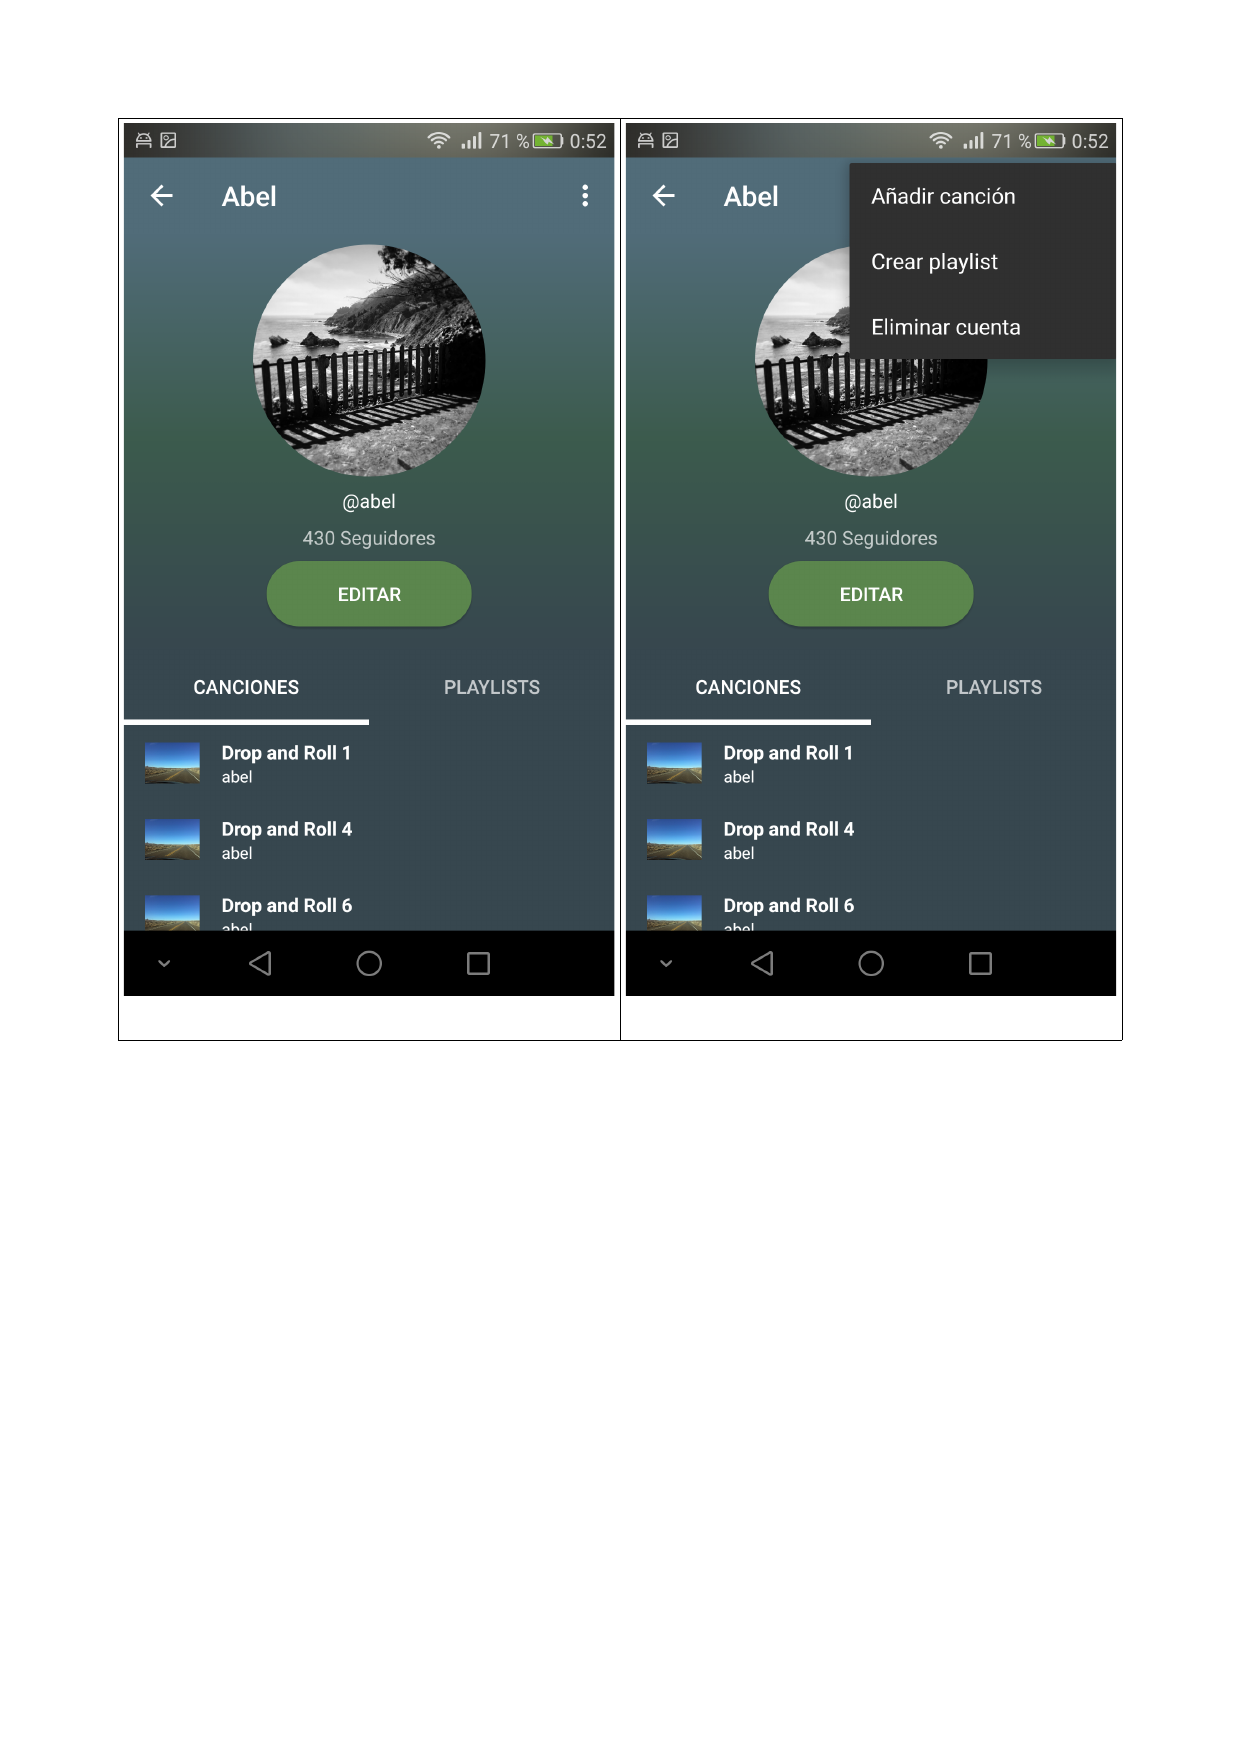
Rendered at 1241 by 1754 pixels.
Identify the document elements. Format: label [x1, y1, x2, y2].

table_header [119, 119, 620, 1040]
picture [625, 123, 1117, 996]
table_header [621, 119, 1122, 1040]
picture [123, 123, 615, 996]
